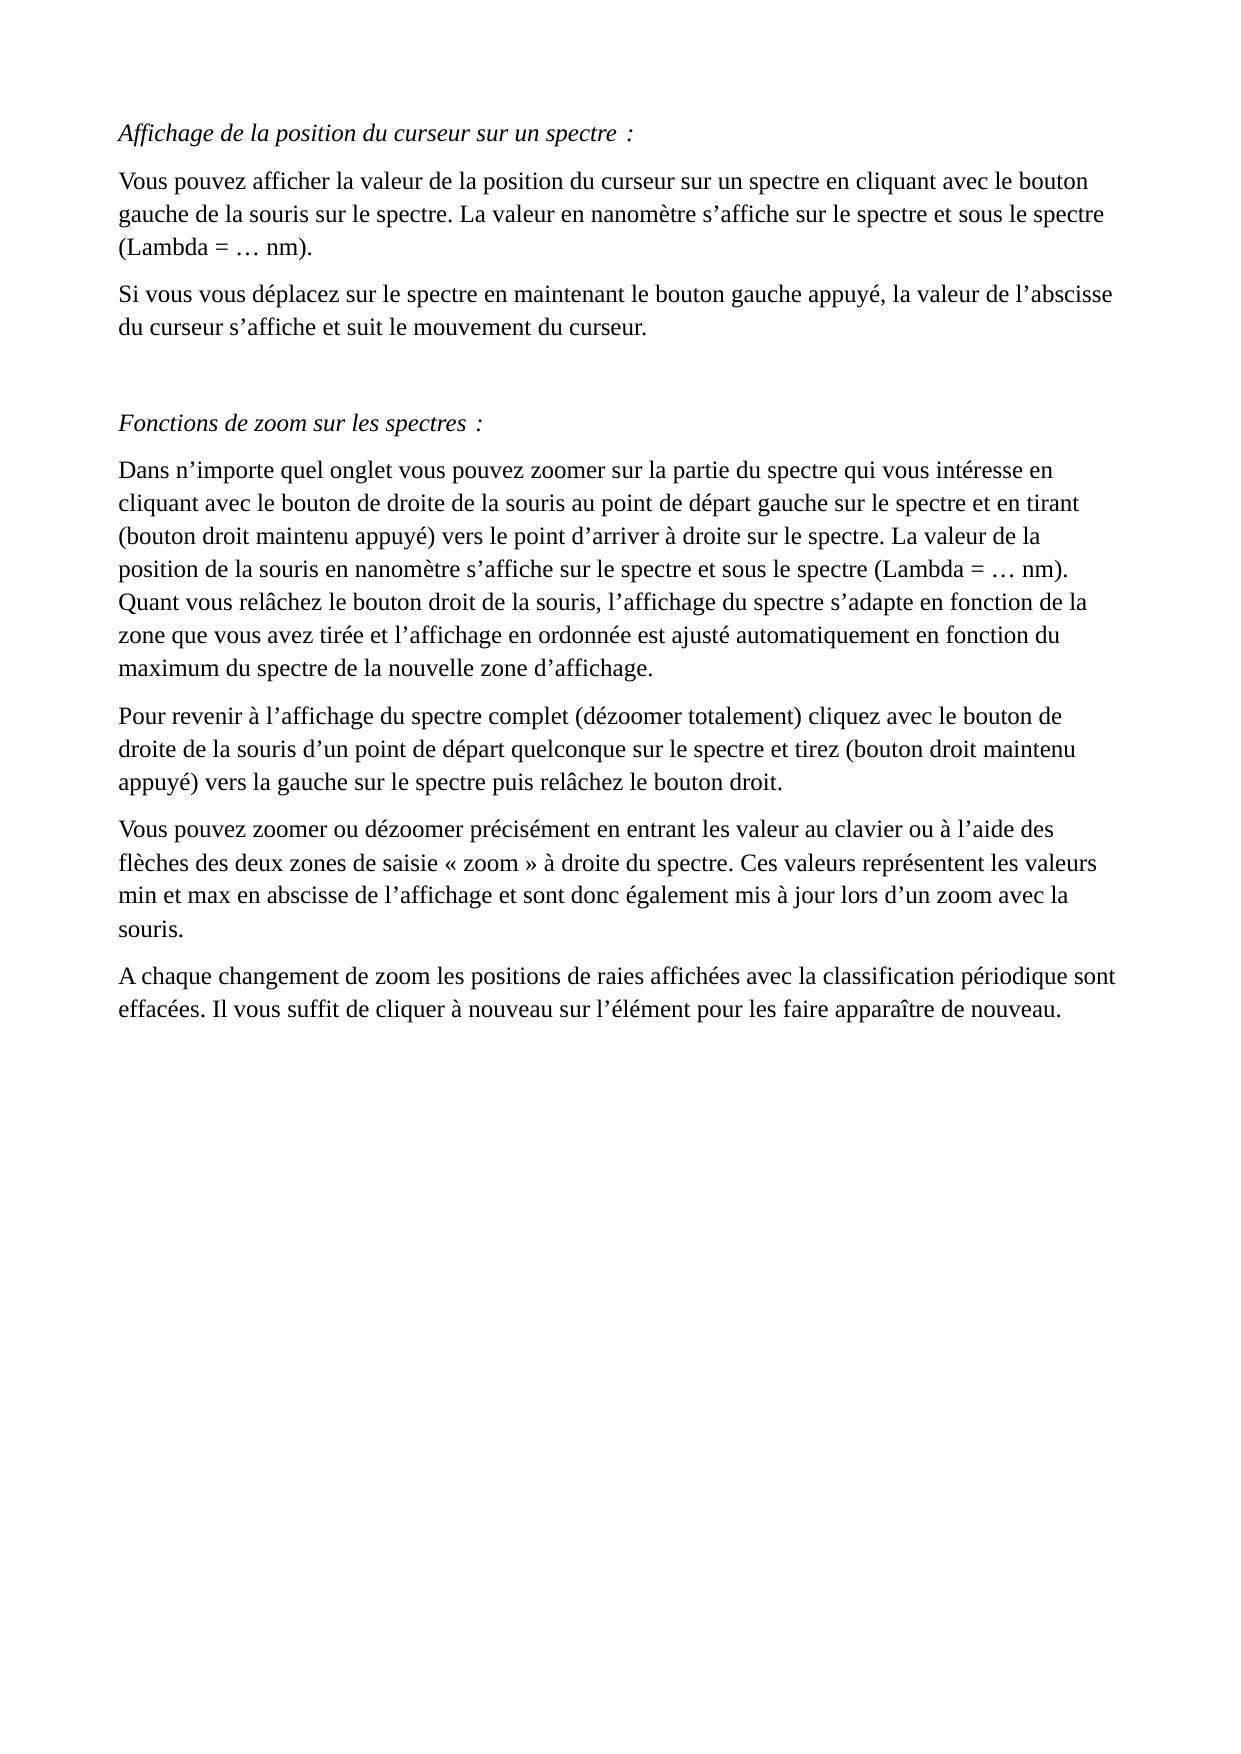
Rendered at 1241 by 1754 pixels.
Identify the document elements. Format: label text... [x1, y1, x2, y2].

text Pour revenir à l’affichage du spectre complet (dézoomer totalement) cliquez avec le bouton de droite de la souris d’un point de départ quelconque sur le spectre et tirez (bouton droit maintenu appuyé) vers la gauche sur le spectre puis relâchez le bouton droit. [118, 701, 1122, 796]
text A chaque changement de zoom les positions de raies affichées avec la classification périodique sont effacées. Il vous suffit de cliquer à nouveau sur l’élément pour les faire apparaître de nouveau. [118, 961, 1122, 1023]
text Affichage de la position du curseur sur un spectre : [118, 118, 1122, 147]
text Fonctions de zoom sur les spectres : [118, 408, 1122, 436]
text Si vous vous déplacez sur le spectre en maintenant le bouton gauche appuyé, la valeur de l’abscisse du curseur s’affiche et suit le mouvement du curseur. [118, 279, 1122, 341]
text Vous pouvez zoomer ou dézoomer précisément en entrant les valeur au clavier ou à l’aide des flèches des deux zones de saisie « zoom » à droite du spectre. Ces valeurs représentent les valeurs min et max en abscisse de l’affichage et sont donc également mis à jour lors d’un zoom avec la souris. [118, 814, 1122, 942]
text Vous pouvez afficher la valeur de la position du curseur sur un spectre en cliquant avec le bouton gauche de la souris sur le spectre. La valeur en nanomètre s’affiche sur le spectre et sous le spectre (Lambda = … nm). [118, 166, 1122, 261]
text Dans n’importe quel onglet vous pouvez zoomer sur la partie du spectre qui vous intéresse en cliquant avec le bouton de droite de la souris au point de départ gauche sur le spectre et en tirant (bouton droit maintenu appuyé) vers le point d’arriver à droite sur le spectre. La valeur de la position de la souris en nanomètre s’affiche sur le spectre et sous le spectre (Lambda = … nm). Quant vous relâchez le bouton droit de la souris, l’affichage du spectre s’adapte en fonction de la zone que vous avez tirée et l’affichage en ordonnée est ajusté automatiquement en fonction du maximum du spectre de la nouvelle zone d’affichage. [118, 455, 1122, 682]
